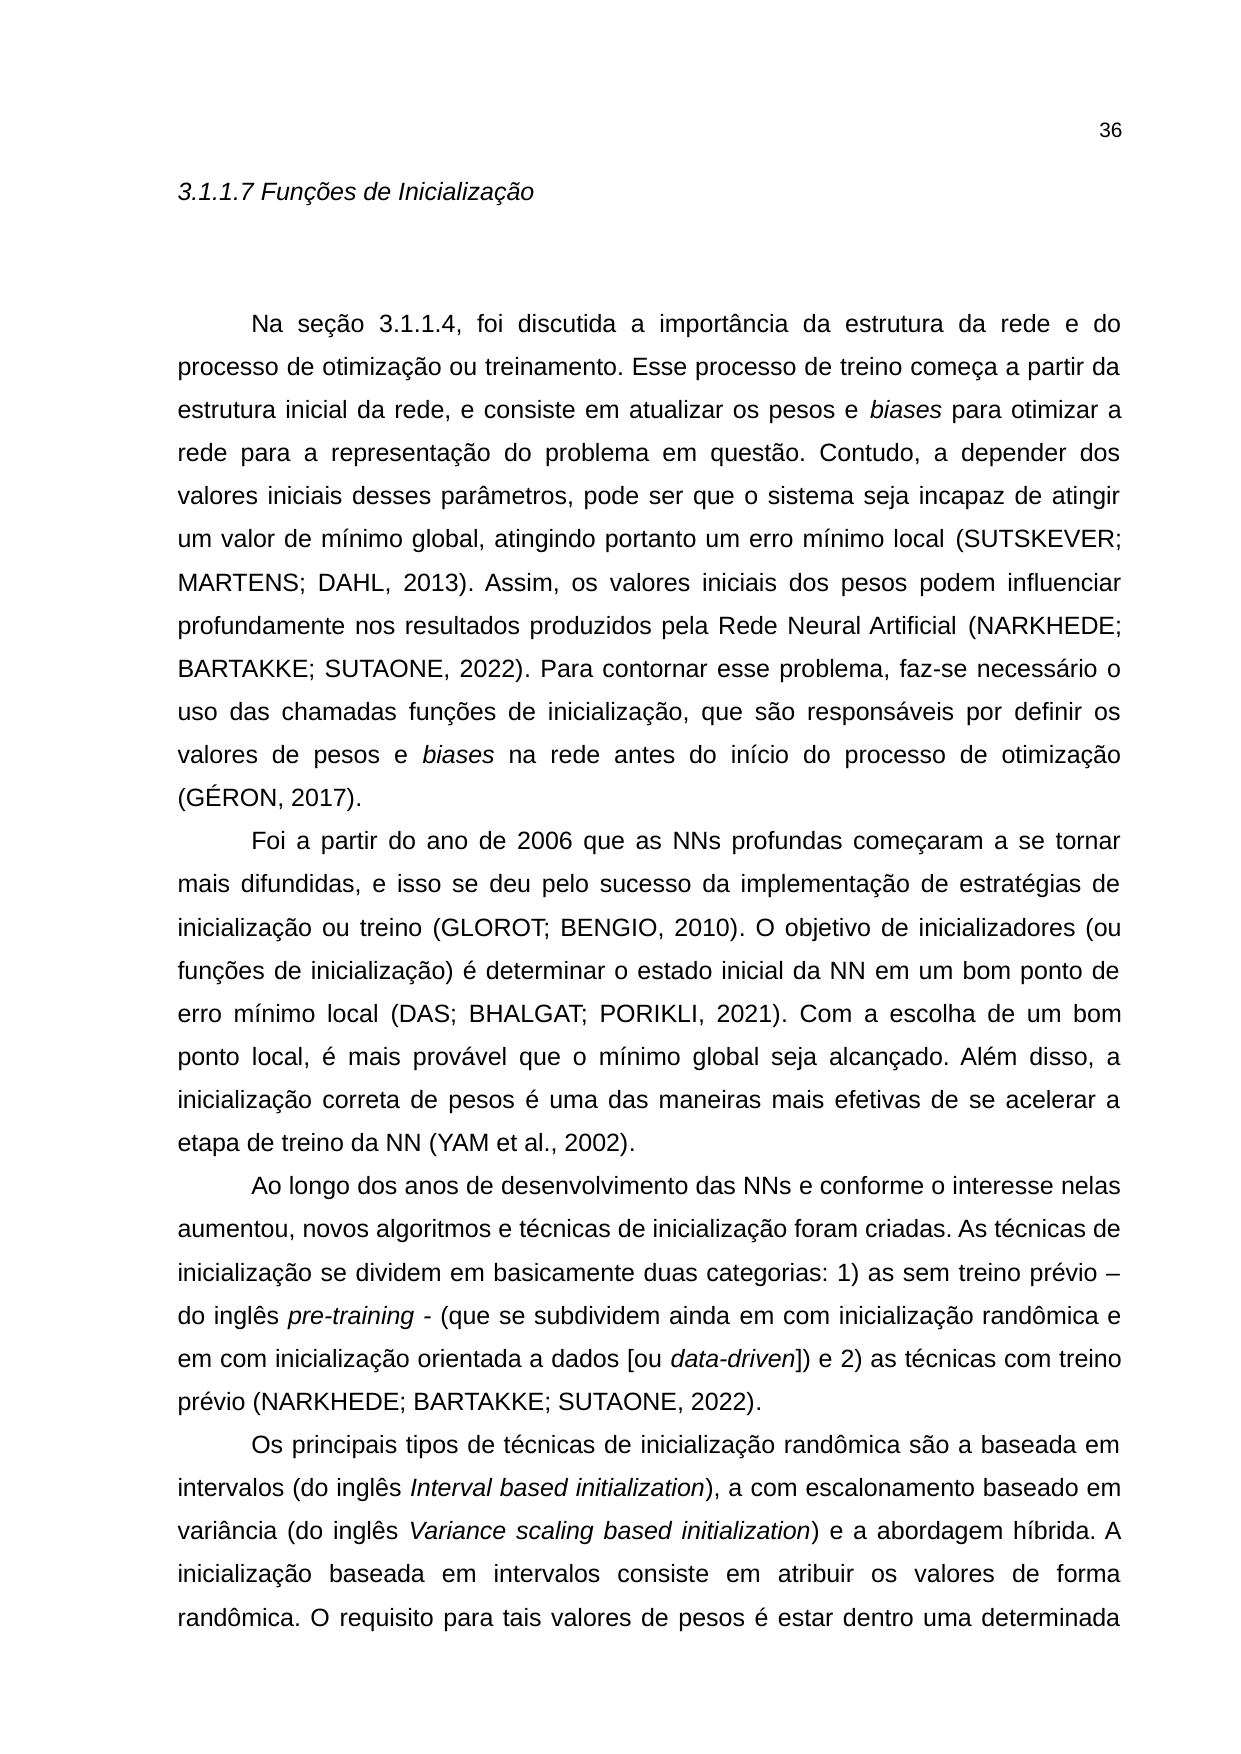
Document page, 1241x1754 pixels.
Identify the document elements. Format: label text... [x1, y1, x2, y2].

text Foi a partir do ano de 2006 que as NNs profundas começaram a se tornar mais difundidas, e isso se deu pelo sucesso da implementação de estratégias de inicialização ou treino (GLOROT; BENGIO, 2010). O objetivo de inicializadores (ou funções de inicialização) é determinar o estado inicial da NN em um bom ponto de erro mínimo local (DAS; BHALGAT; PORIKLI, 2021). Com a escolha de um bom ponto local, é mais provável que o mínimo global seja alcançado. Além disso, a inicialização correta de pesos é uma das maneiras mais efetivas de se acelerar a etapa de treino da NN (YAM et al., 2002). [177, 826, 1122, 1157]
text Os principais tipos de técnicas de inicialização randômica são a baseada em intervalos (do inglês Interval based initialization), a com escalonamento baseado em variância (do inglês Variance scaling based initialization) e a abordagem híbrida. A inicialização baseada em intervalos consiste em atribuir os valores de forma randômica. O requisito para tais valores de pesos é estar dentro uma determinada [177, 1430, 1122, 1631]
text Na seção 3.1.1.4, foi discutida a importância da estrutura da rede e do processo de otimização ou treinamento. Esse processo de treino começa a partir da estrutura inicial da rede, e consiste em atualizar os pesos e biases para otimizar a rede para a representação do problema em questão. Contudo, a depender dos valores iniciais desses parâmetros, pode ser que o sistema seja incapaz de atingir um valor de mínimo global, atingindo portanto um erro mínimo local (SUTSKEVER; MARTENS; DAHL, 2013). Assim, os valores iniciais dos pesos podem influenciar profundamente nos resultados produzidos pela Rede Neural Artificial (NARKHEDE; BARTAKKE; SUTAONE, 2022). Para contornar esse problema, faz-se necessário o uso das chamadas funções de inicialização, que são responsáveis por definir os valores de pesos e biases na rede antes do início do processo de otimização (GÉRON, 2017). [177, 309, 1122, 812]
text Ao longo dos anos de desenvolvimento das NNs e conforme o interesse nelas aumentou, novos algoritmos e técnicas de inicialização foram criadas. As técnicas de inicialização se dividem em basicamente duas categorias: 1) as sem treino prévio – do inglês pre-training - (que se subdividem ainda em com inicialização randômica e em com inicialização orientada a dados [ou data-driven]) e 2) as técnicas com treino prévio (NARKHEDE; BARTAKKE; SUTAONE, 2022). [177, 1171, 1122, 1416]
subtitle Funções de Inicialização [177, 177, 1122, 206]
